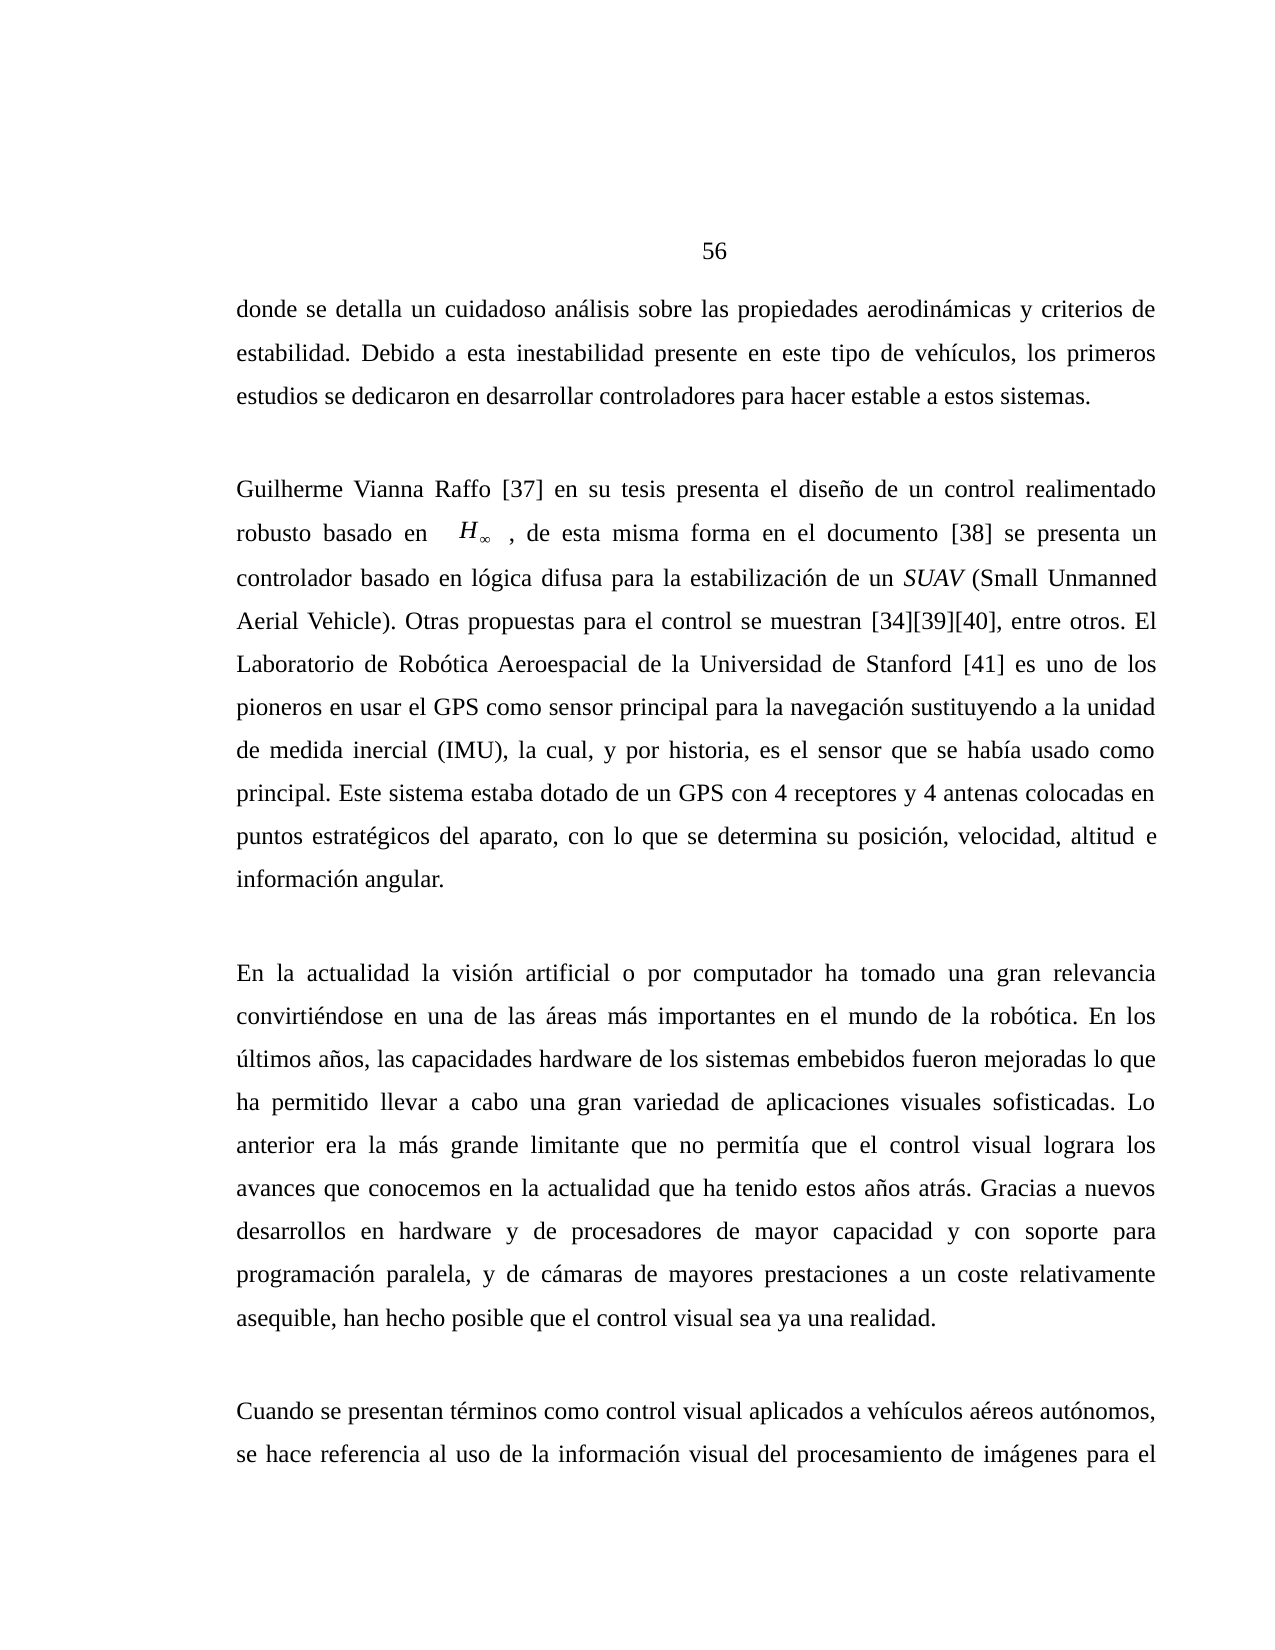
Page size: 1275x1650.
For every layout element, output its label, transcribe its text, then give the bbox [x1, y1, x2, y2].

text Guilherme Vianna Raffo [37] en su tesis presenta el diseño de un control realimentado robusto basado en , de esta misma forma en el documento [38] se presenta un controlador basado en lógica difusa para la estabilización de un SUAV (Small Unmanned Aerial Vehicle). Otras propuestas para el control se muestran [34][39][40], entre otros. El Laboratorio de Robótica Aeroespacial de la Universidad de Stanford [41] es uno de los pioneros en usar el GPS como sensor principal para la navegación sustituyendo a la unidad de medida inercial (IMU), la cual, y por historia, es el sensor que se había usado como principal. Este sistema estaba dotado de un GPS con 4 receptores y 4 antenas colocadas en puntos estratégicos del aparato, con lo que se determina su posición, velocidad, altitud e información angular. [236, 474, 1157, 893]
text donde se detalla un cuidadoso análisis sobre las propiedades aerodinámicas y criterios de estabilidad. Debido a esta inestabilidad presente en este tipo de vehículos, los primeros estudios se dedicaron en desarrollar controladores para hacer estable a estos sistemas. [236, 294, 1157, 409]
text Cuando se presentan términos como control visual aplicados a vehículos aéreos autónomos, se hace referencia al uso de la información visual del procesamiento de imágenes para el [236, 1396, 1157, 1468]
text En la actualidad la visión artificial o por computador ha tomado una gran relevancia convirtiéndose en una de las áreas más importantes en el mundo de la robótica. En los últimos años, las capacidades hardware de los sistemas embebidos fueron mejoradas lo que ha permitido llevar a cabo una gran variedad de aplicaciones visuales sofisticadas. Lo anterior era la más grande limitante que no permitía que el control visual lograra los avances que conocemos en la actualidad que ha tenido estos años atrás. Gracias a nuevos desarrollos en hardware y de procesadores de mayor capacidad y con soporte para programación paralela, y de cámaras de mayores prestaciones a un coste relativamente asequible, han hecho posible que el control visual sea ya una realidad. [236, 958, 1157, 1331]
